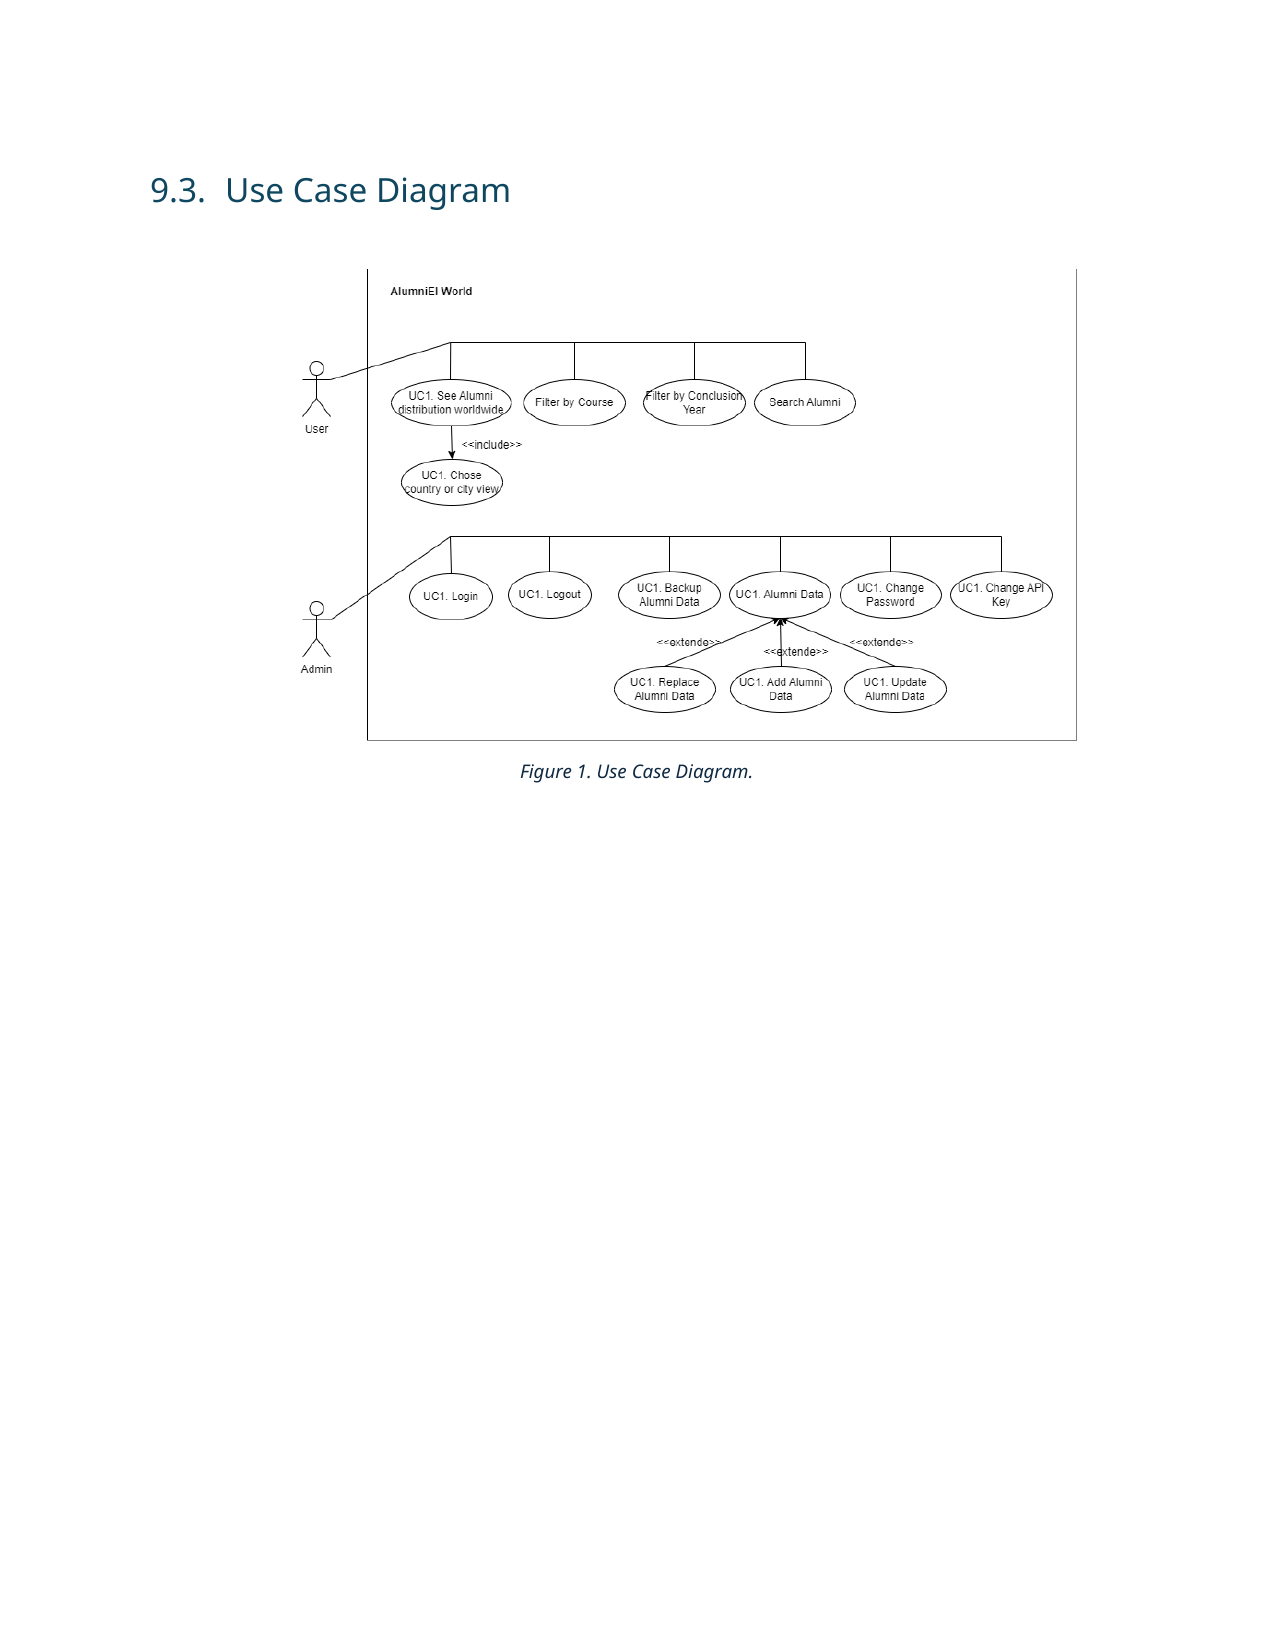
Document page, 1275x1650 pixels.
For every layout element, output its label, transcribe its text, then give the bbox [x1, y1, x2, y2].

text Figure 1. Use Case Diagram. [150, 758, 1125, 783]
subtitle Use Case Diagram [150, 167, 1125, 212]
